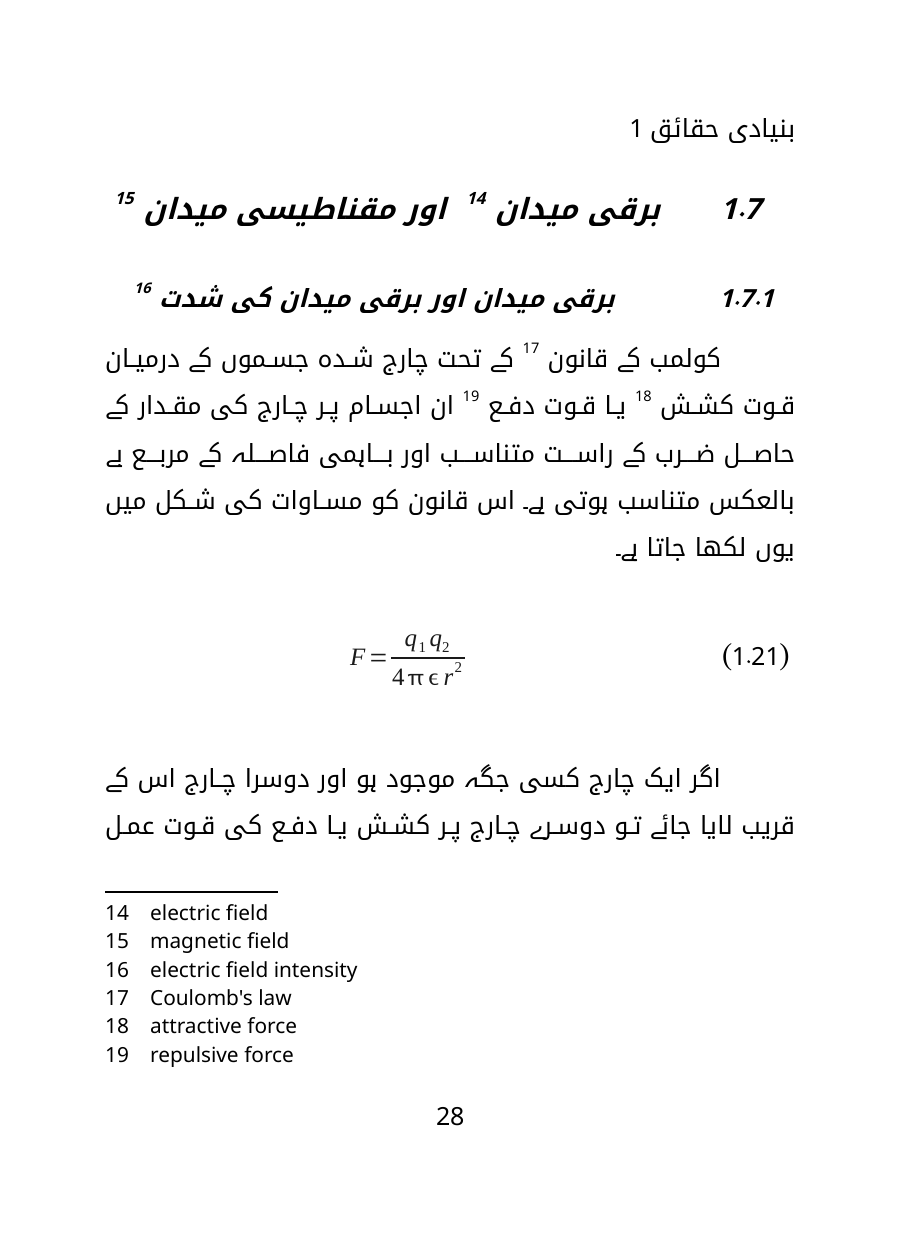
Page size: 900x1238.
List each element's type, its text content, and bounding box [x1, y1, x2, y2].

text اگر ایک چارج کسی جگہ موجود ہو اور دوسرا چارج اس کے قریب لایا جائے تو دوسرے چارج پر کشش یا دفع کی قوت عمل کرے گی جس کا تعین کولمب کے قانون سے ہوتا ہے۔ اگر دوسرے چارج کو پہلے چارج سے آہستہ آہستہ دور لے جائیں تو قوت کشش یا دفع کم ہوتی جاتی ہے۔ ایک خاص فاصلے کے بعد یہ قوت عملے طور پر صفر ہو جاتی ہے اور دوسرا چارج پہلے چارج کے حلقہ اثر سے باہر ہو جاتا ہے۔ اس حلقہ کے اندر واقع جگہ کو برقی میدان کہا جاتا ہے۔ برقی میدان کسی ایک چارج کی وجہ سے بھی ہو سکتا ہے اور بہت سے چارجوں کی وجہ سے بھی ہو سکتا ہے۔ لہٰذا برقی میدان کی تعریف یوں کی جاتی ہے۔ کسی چارج کے برقی میدان سے مراد چارج کے اِردگرد وہ جگہ ہے جس میں اس کا برقی اثر محسوس کیا جاتا ہے۔ [105, 755, 795, 850]
list magnetic field [105, 926, 795, 955]
text کولمب کے قانون کے تحت چارج شدہ جسموں کے درمیان قوت کشش یا قوت دفع ان اجسام پر چارج کی مقدار کے حاصل ضرب کے راست متناسب اور باہمی فاصلہ کے مربع بے بالعکس متناسب ہوتی ہے۔ اس قانون کو مساوات کی شکل میں یوں لکھا جاتا ہے۔ [105, 335, 795, 572]
table_header (1.21) [700, 619, 795, 709]
text repulsive force [105, 1040, 795, 1068]
list electric field intensity [105, 955, 795, 983]
list electric field [105, 898, 795, 926]
text attractive force [105, 1012, 795, 1040]
table_header [105, 619, 700, 709]
subtitle برقی میدان اور برقی میدان کی شدت [105, 275, 718, 323]
subtitle برقی میدان اور مقناطیسی میدان [105, 182, 720, 238]
text Coulomb's law [105, 983, 795, 1012]
